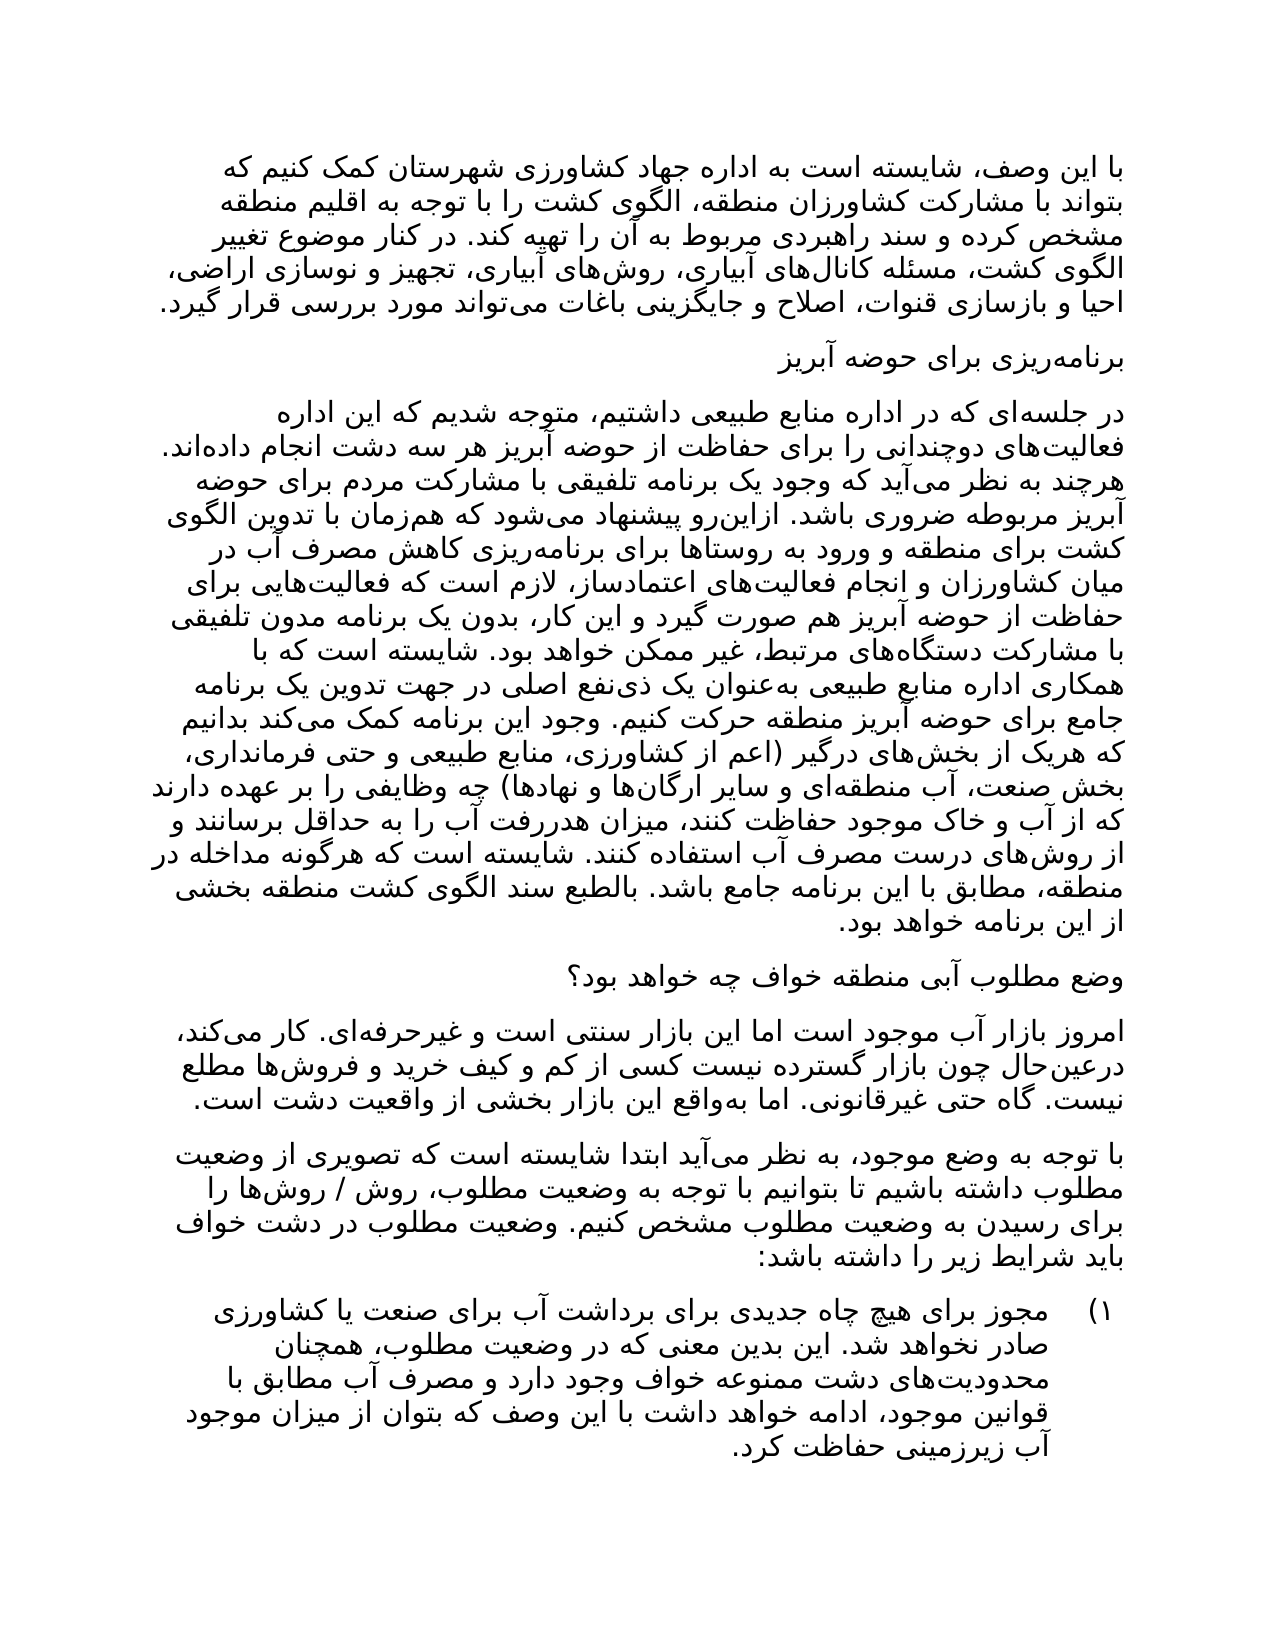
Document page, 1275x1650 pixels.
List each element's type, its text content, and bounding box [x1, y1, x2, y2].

text در جلسه‌ای که در اداره منابع طبیعی داشتیم، متوجه شدیم که این اداره فعالیت‌های دوچندانی را برای حفاظت از حوضه آبریز هر سه دشت انجام داده‌اند. هرچند به نظر می‌آید که وجود یک برنامه تلفیقی با مشارکت مردم برای حوضه آبریز مربوطه ضروری باشد. ازاین‌رو پیشنهاد می‌شود که هم‌زمان با تدوین الگوی کشت برای منطقه و ورود به روستاها برای برنامه‌ریزی کاهش مصرف آب در میان کشاورزان و انجام فعالیت‌های اعتمادساز، لازم است که فعالیت‌هایی برای حفاظت از حوضه آبریز هم صورت گیرد و این کار، بدون یک برنامه مدون تلفیقی با مشارکت دستگاه‌های مرتبط، غیر ممکن خواهد بود. شایسته است که با همکاری اداره منابع طبیعی به‌عنوان یک ذی‌نفع اصلی در جهت تدوین یک برنامه جامع برای حوضه آبریز منطقه حرکت کنیم. وجود این برنامه کمک می‌کند بدانیم که هریک از بخش‌های درگیر (اعم از کشاورزی، منابع طبیعی و حتی فرمانداری، بخش صنعت، آب منطقه‌ای و سایر ارگان‌ها و نهادها) چه وظایفی را بر عهده دارند که از آب و خاک موجود حفاظت کنند، میزان هدررفت آب را به حداقل برسانند و از روش‌های درست مصرف آب استفاده کنند. شایسته است که هرگونه مداخله در منطقه، مطابق با این برنامه جامع باشد. بالطبع سند الگوی کشت منطقه بخشی از این برنامه خواهد بود. [150, 395, 1125, 939]
text امروز بازار آب موجود است اما این بازار سنتی است و غیرحرفه‌ای. کار می‌کند، درعین‌حال چون بازار گسترده نیست کسی از کم و کیف خرید و فروش‌ها مطلع نیست. گاه حتی غیرقانونی. اما به‌واقع این بازار بخشی از واقعیت دشت است. [150, 1014, 1125, 1116]
text برنامه‌ریزی برای حوضه آبریز [150, 341, 1125, 374]
list مجوز برای هیچ چاه جدیدی برای برداشت آب برای صنعت یا کشاورزی صادر نخواهد شد. این بدین معنی که در وضعیت مطلوب، همچنان محدودیت‌های دشت ممنوعه خواف وجود دارد و مصرف آب مطابق با قوانین موجود، ادامه خواهد داشت با این وصف که بتوان از میزان موجود آب زیرزمینی حفاظت کرد. [150, 1294, 1087, 1463]
text با این وصف، شایسته است به اداره جهاد کشاورزی شهرستان کمک کنیم که بتواند با مشارکت کشاورزان منطقه، الگوی کشت را با توجه به اقلیم منطقه مشخص کرده و سند راهبردی مربوط به آن را تهیه کند. در کنار موضوع تغییر الگوی کشت، مسئله کانال‌های آبیاری، روش‌های آبیاری، تجهیز و نوسازی اراضی، احیا و بازسازی قنوات، اصلاح و جایگزینی باغات می‌تواند مورد بررسی قرار گیرد. [150, 150, 1125, 320]
text با توجه به وضع موجود، به نظر می‌آید ابتدا شایسته است که تصویری از وضعیت مطلوب داشته باشیم تا بتوانیم با توجه به وضعیت مطلوب، روش / روش‌ها را برای رسیدن به وضعیت مطلوب مشخص کنیم. وضعیت مطلوب در دشت خواف باید شرایط زیر را داشته باشد: [150, 1137, 1125, 1273]
text وضع مطلوب آبی منطقه خواف چه خواهد بود؟ [150, 959, 1125, 993]
